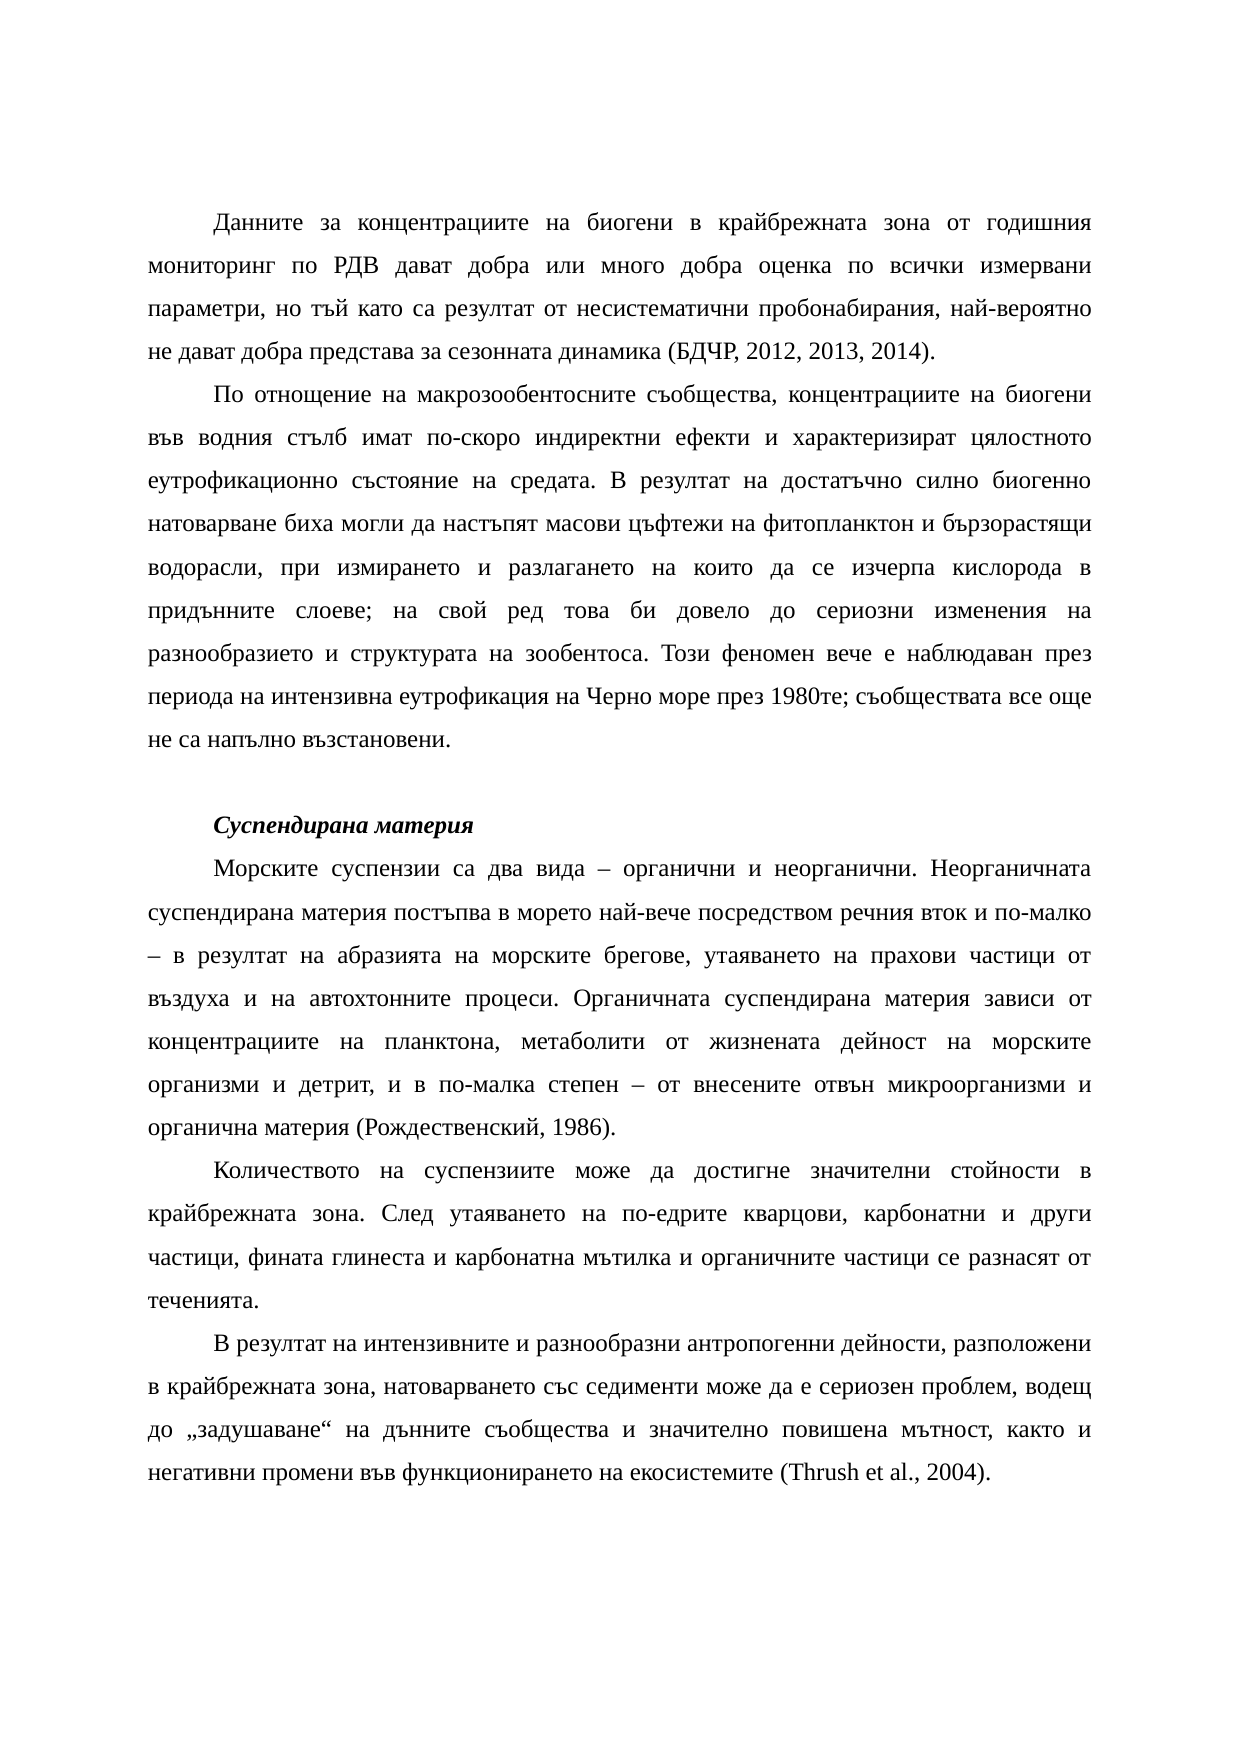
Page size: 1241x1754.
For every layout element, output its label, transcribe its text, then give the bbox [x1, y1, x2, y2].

text Количеството на суспензиите може да достигне значителни стойности в крайбрежната зона. След утаяването на по-едрите кварцови, карбонатни и други частици, фината глинеста и карбонатна мътилка и органичните частици се разнасят от теченията. [148, 1155, 1093, 1313]
text Данните за концентрациите на биогени в крайбрежната зона от годишния мониторинг по РДВ дават добра или много добра оценка по всички измервани параметри, но тъй като са резултат от несистематични пробонабирания, най-вероятно не дават добра представа за сезонната динамика (БДЧР, 2012, 2013, 2014). [148, 207, 1093, 365]
text В резултат на интензивните и разнообразни антропогенни дейности, разположени в крайбрежната зона, натоварването със седименти може да е сериозен проблем, водещ до „задушаване“ на дънните съобщества и значително повишена мътност, както и негативни промени във функционирането на екосистемите (Thrush et al., 2004). [148, 1328, 1093, 1486]
text Суспендирана материя [148, 810, 1093, 839]
text Морските суспензии са два вида – органични и неорганични. Неорганичната суспендирана материя постъпва в морето най-вече посредством речния вток и по-малко – в резултат на абразията на морските брегове, утаяването на прахови частици от въздуха и на автохтонните процеси. Органичната суспендирана материя зависи от концентрациите на планктона, метаболити от жизнената дейност на морските организми и детрит, и в по-малка степен – от внесените отвън микроорганизми и органична материя (Рождественский, 1986). [148, 853, 1093, 1141]
text По отнощение на макрозообентосните съобщества, концентрациите на биогени във водния стълб имат по-скоро индиректни ефекти и характеризират цялостното еутрофикационно състояние на средата. В резултат на достатъчно силно биогенно натоварване биха могли да настъпят масови цъфтежи на фитопланктон и бързорастящи водорасли, при измирането и разлагането на които да се изчерпа кислорода в придънните слоеве; на свой ред това би довело до сериозни изменения на разнообразието и структурата на зообентоса. Този феномен вече е наблюдаван през периода на интензивна еутрофикация на Черно море през 1980те; съобществата все още не са напълно възстановени. [148, 379, 1093, 753]
